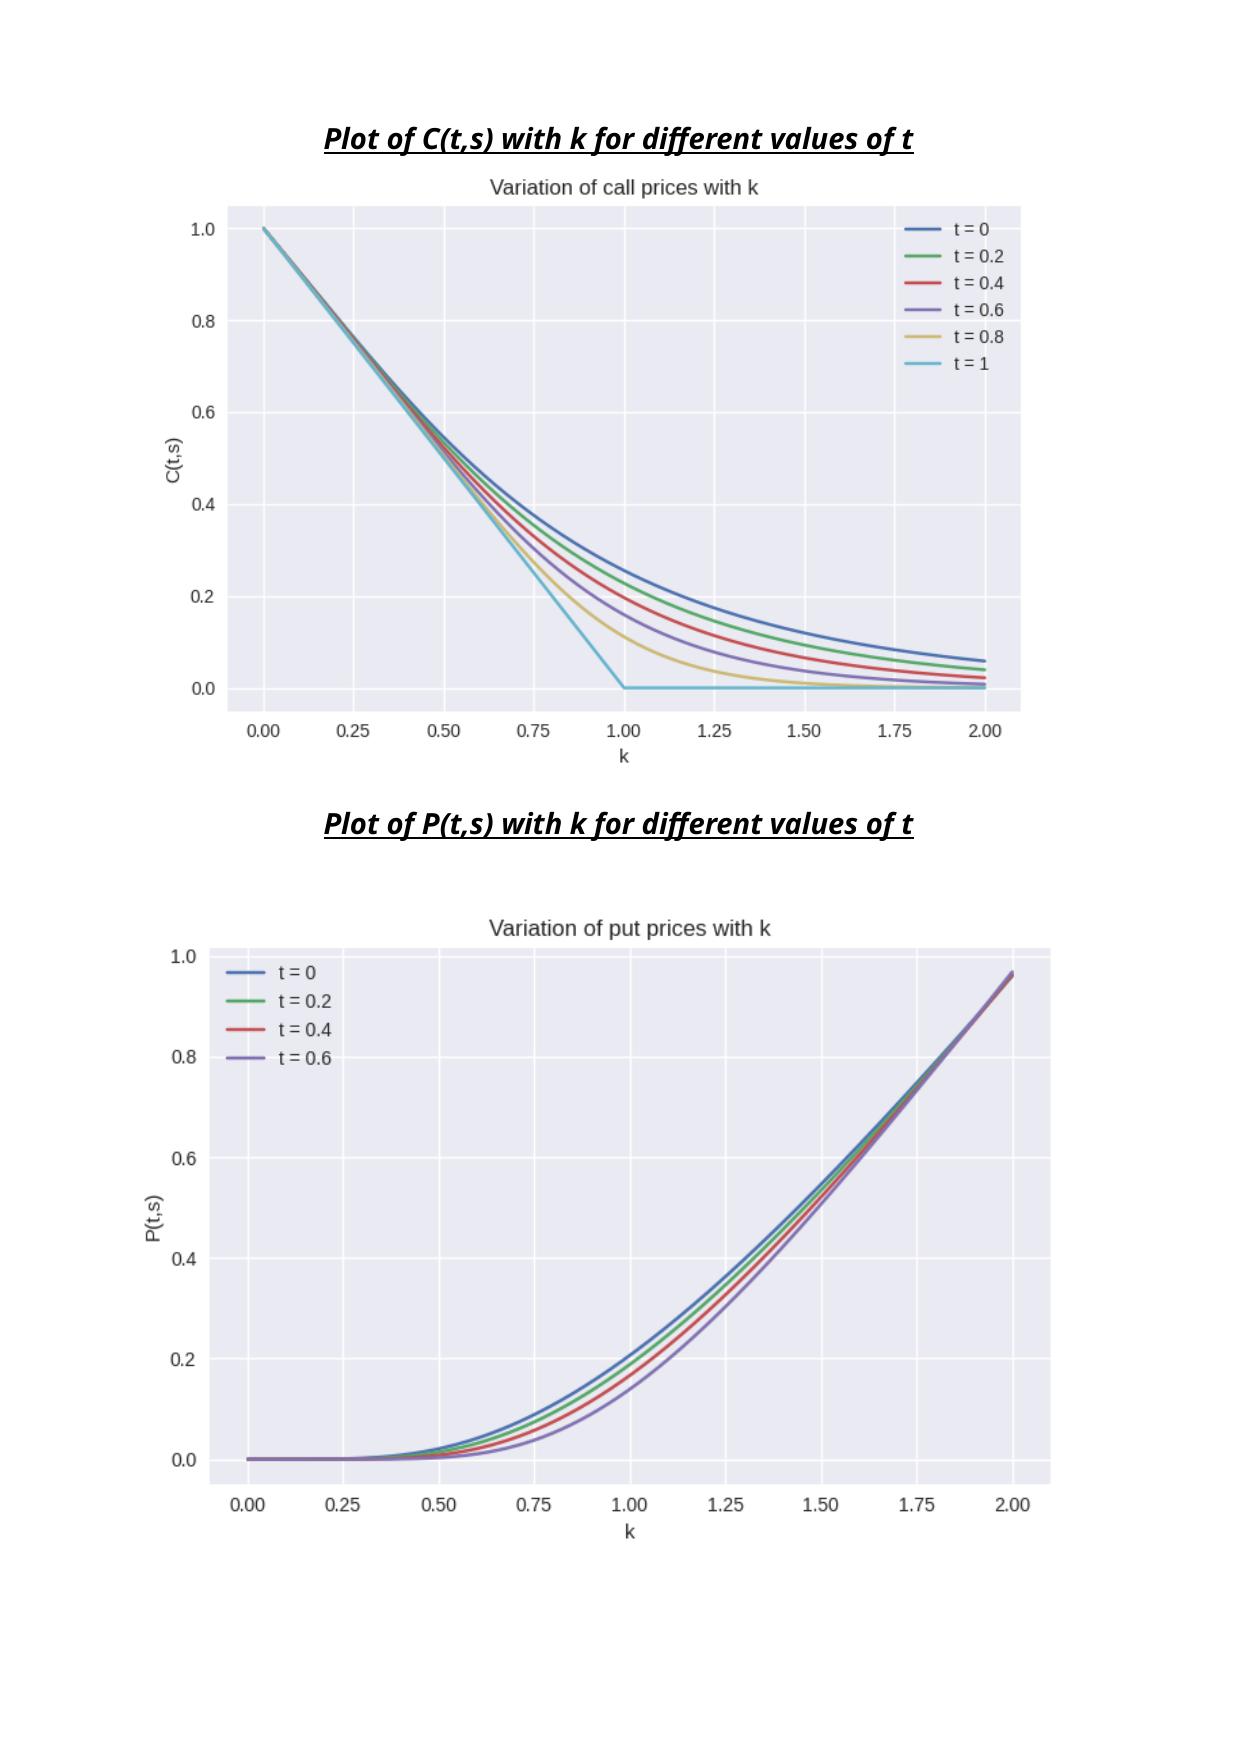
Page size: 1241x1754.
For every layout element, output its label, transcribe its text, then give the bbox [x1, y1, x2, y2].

picture [138, 913, 1090, 1540]
picture [160, 173, 1058, 764]
text Plot of C(t,s) with k for different values of t [118, 118, 1122, 158]
text Plot of P(t,s) with k for different values of t [118, 804, 1122, 843]
